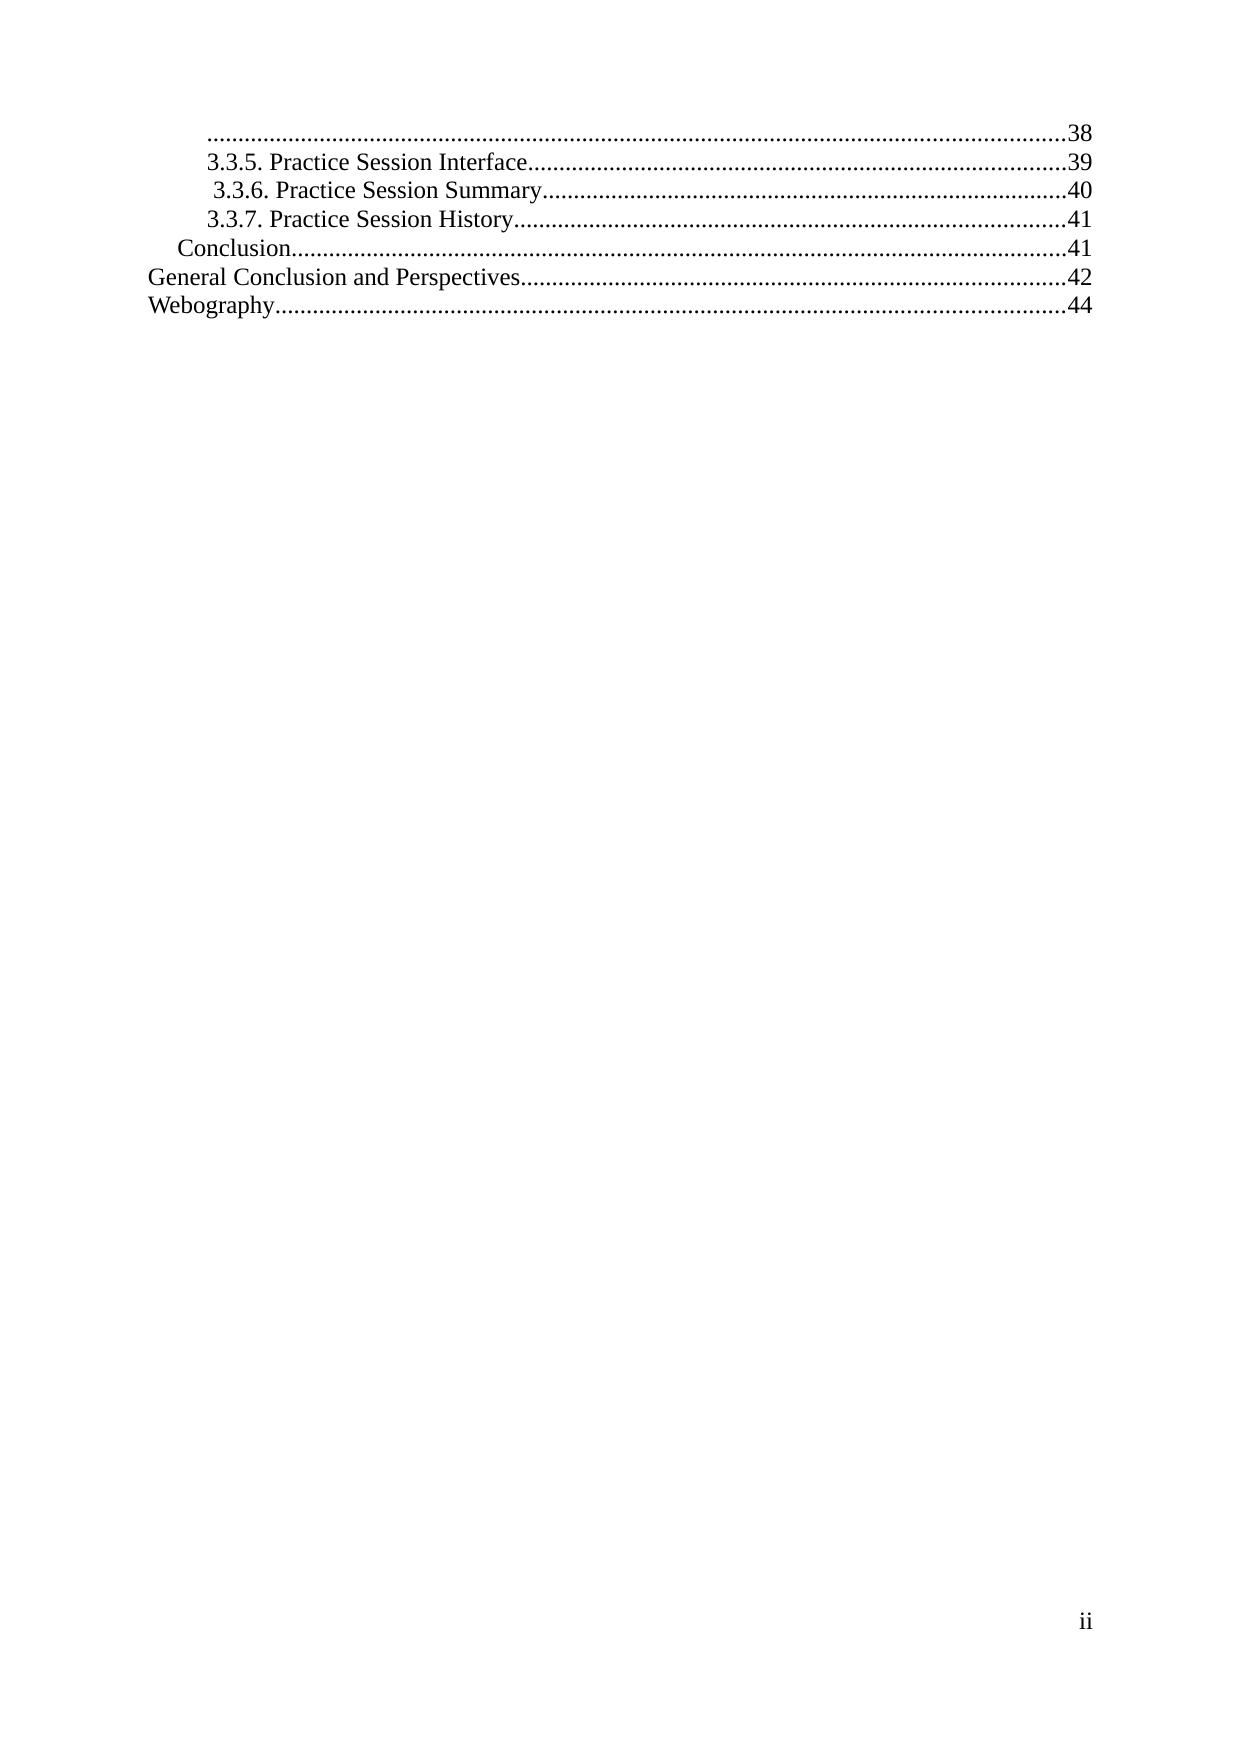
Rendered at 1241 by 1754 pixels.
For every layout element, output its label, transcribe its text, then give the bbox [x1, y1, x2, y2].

text Webography 44 [148, 291, 1093, 319]
text General Conclusion and Perspectives 42 [148, 262, 1093, 291]
text 3.3.5. Practice Session Interface 39 [207, 147, 1093, 176]
text 3.3.6. Practice Session Summary 40 [207, 176, 1093, 204]
text Conclusion 41 [177, 233, 1093, 262]
text 3.3.7. Practice Session History 41 [207, 204, 1093, 233]
text 38 [207, 118, 1093, 147]
